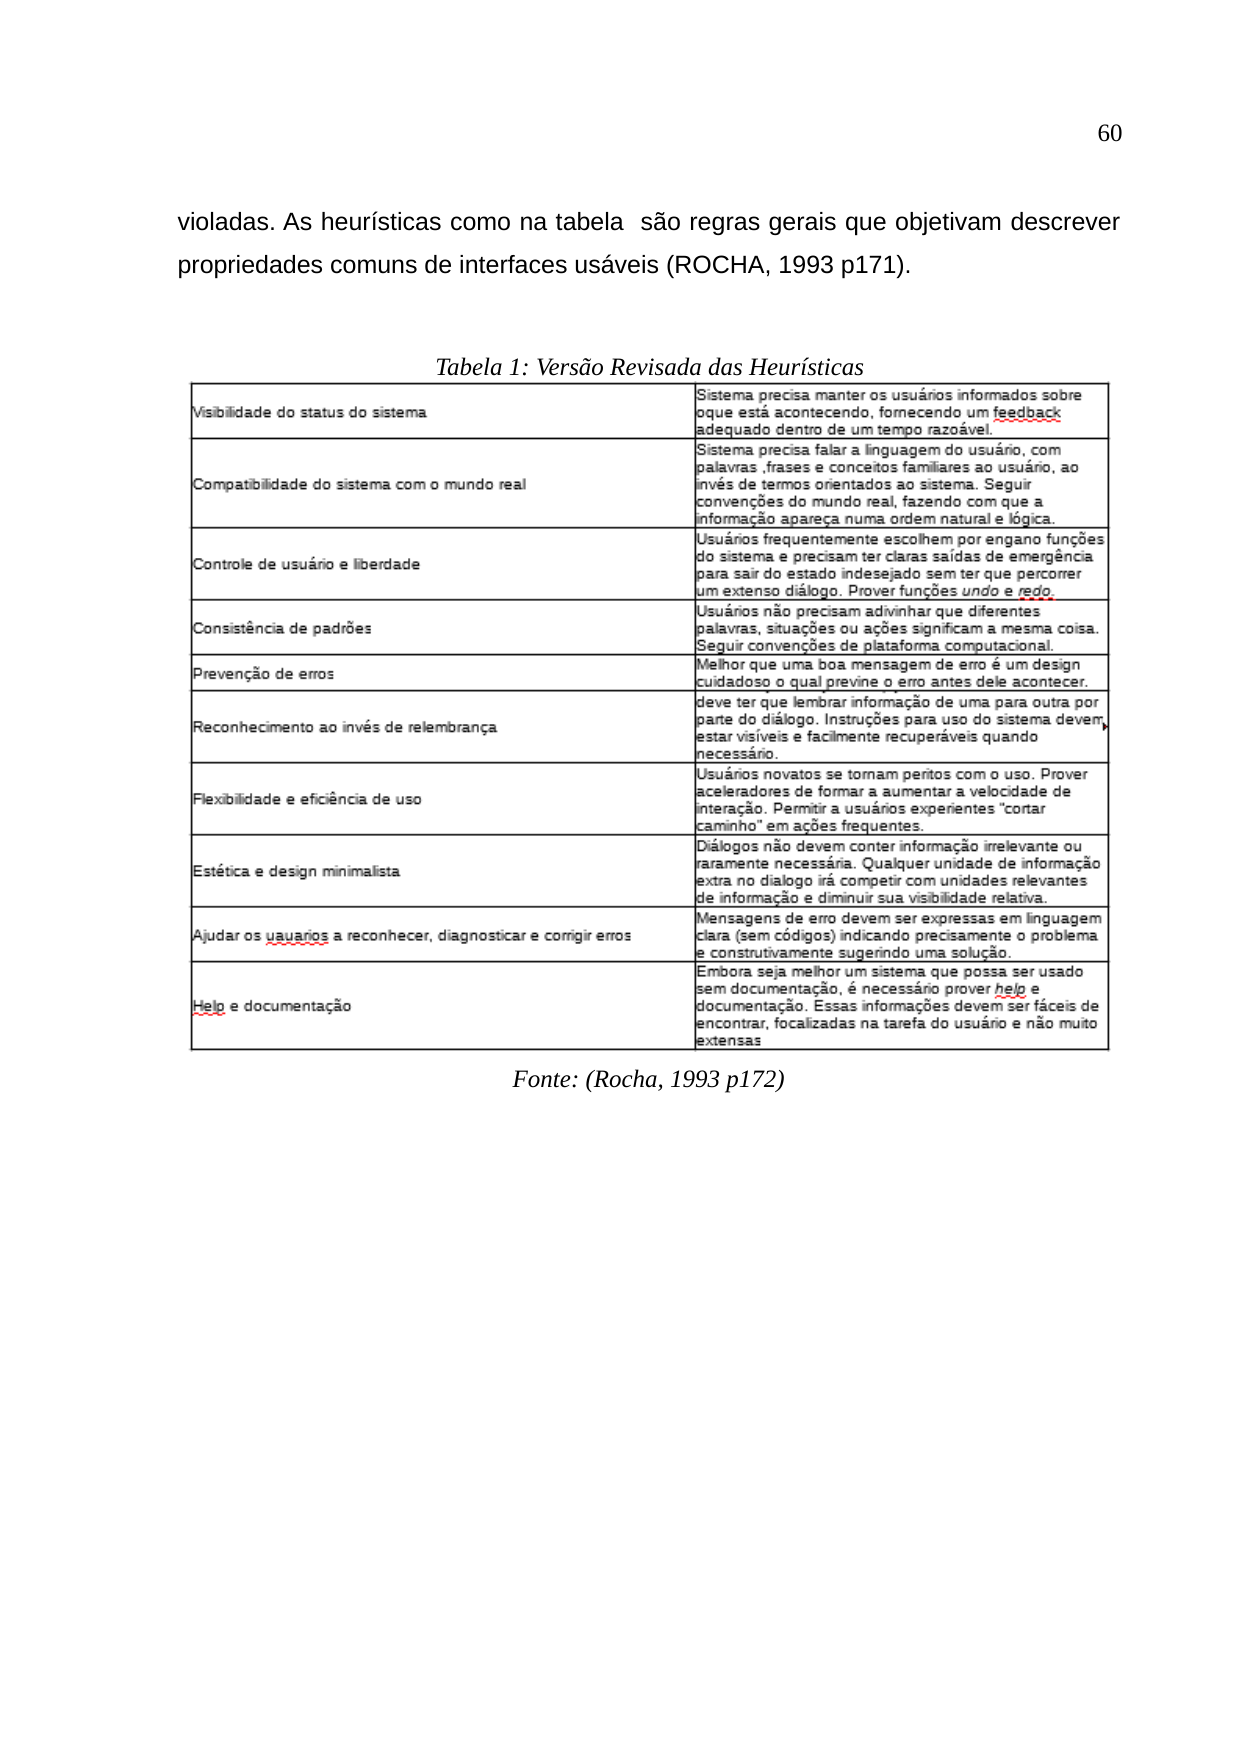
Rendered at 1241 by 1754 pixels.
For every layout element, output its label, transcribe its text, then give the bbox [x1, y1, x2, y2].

text Tabela 1: Versão Revisada das Heurísticas [189, 352, 1111, 381]
picture [188, 381, 1111, 1052]
text violadas. As heurísticas como na tabela são regras gerais que objetivam descrever propriedades comuns de interfaces usáveis (ROCHA, 1993 p171). [177, 207, 1122, 278]
text Fonte: (Rocha, 1993 p172) [189, 1064, 1111, 1093]
